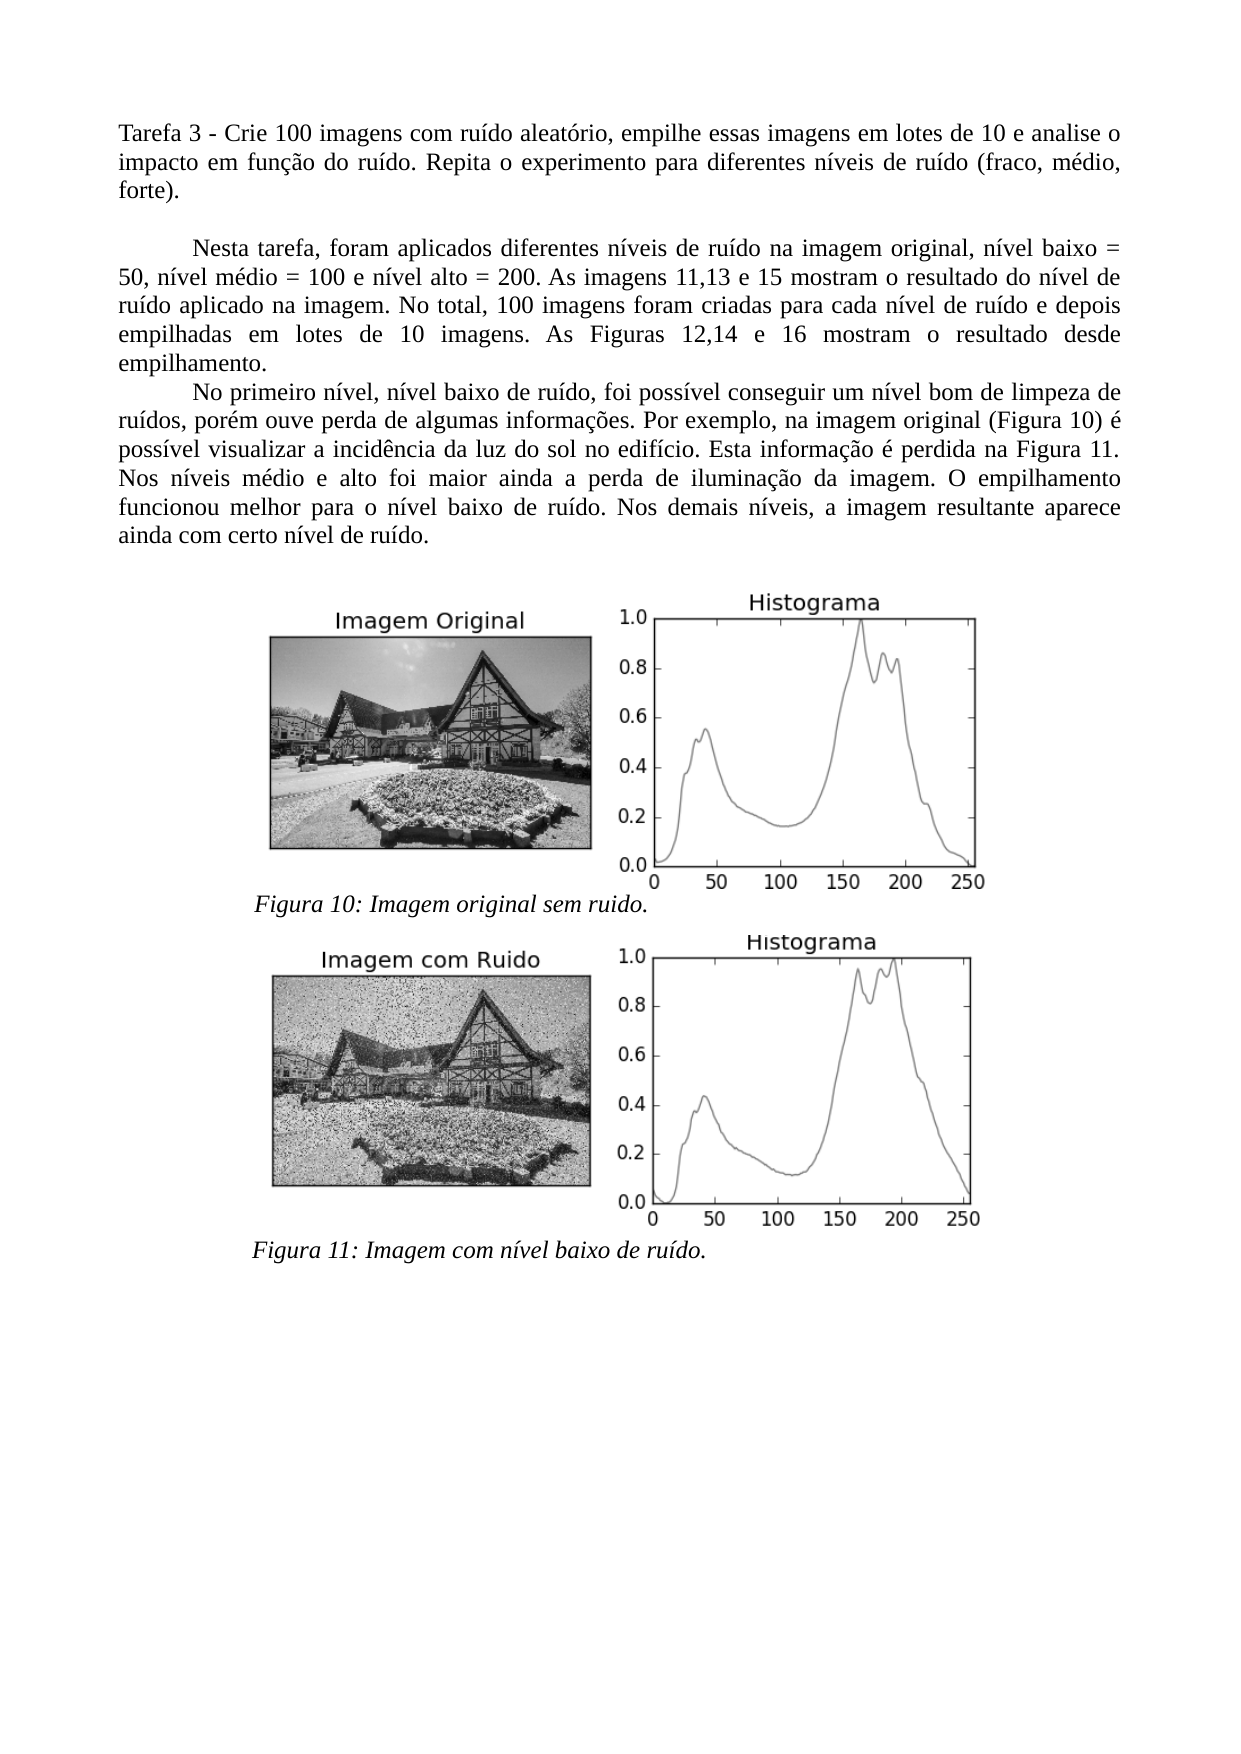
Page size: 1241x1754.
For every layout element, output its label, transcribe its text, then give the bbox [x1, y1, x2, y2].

picture [251, 935, 989, 1236]
text Nesta tarefa, foram aplicados diferentes níveis de ruído na imagem original, nível baixo = 50, nível médio = 100 e nível alto = 200. As imagens 11,13 e 15 mostram o resultado do nível de ruído aplicado na imagem. No total, 100 imagens foram criadas para cada nível de ruído e depois empilhadas em lotes de 10 imagens. As Figuras 12,14 e 16 mostram o resultado desde empilhamento. [118, 233, 1122, 377]
text Tarefa 3 - Crie 100 imagens com ruído aleatório, empilhe essas imagens em lotes de 10 e analise o impacto em função do ruído. Repita o experimento para diferentes níveis de ruído (fraco, médio, forte). [118, 118, 1122, 204]
text No primeiro nível, nível baixo de ruído, foi possível conseguir um nível bom de limpeza de ruídos, porém ouve perda de algumas informações. Por exemplo, na imagem original (Figura 10) é possível visualizar a incidência da luz do sol no edifício. Esta informação é perdida na Figura 11. Nos níveis médio e alto foi maior ainda a perda de iluminação da imagem. O empilhamento funcionou melhor para o nível baixo de ruído. Nos demais níveis, a imagem resultante aparece ainda com certo nível de ruído. [118, 377, 1122, 549]
text Figura 10: Imagem original sem ruido. [254, 889, 986, 918]
text Figura 11: Imagem com nível baixo de ruído. [252, 1236, 988, 1264]
picture [254, 590, 987, 889]
